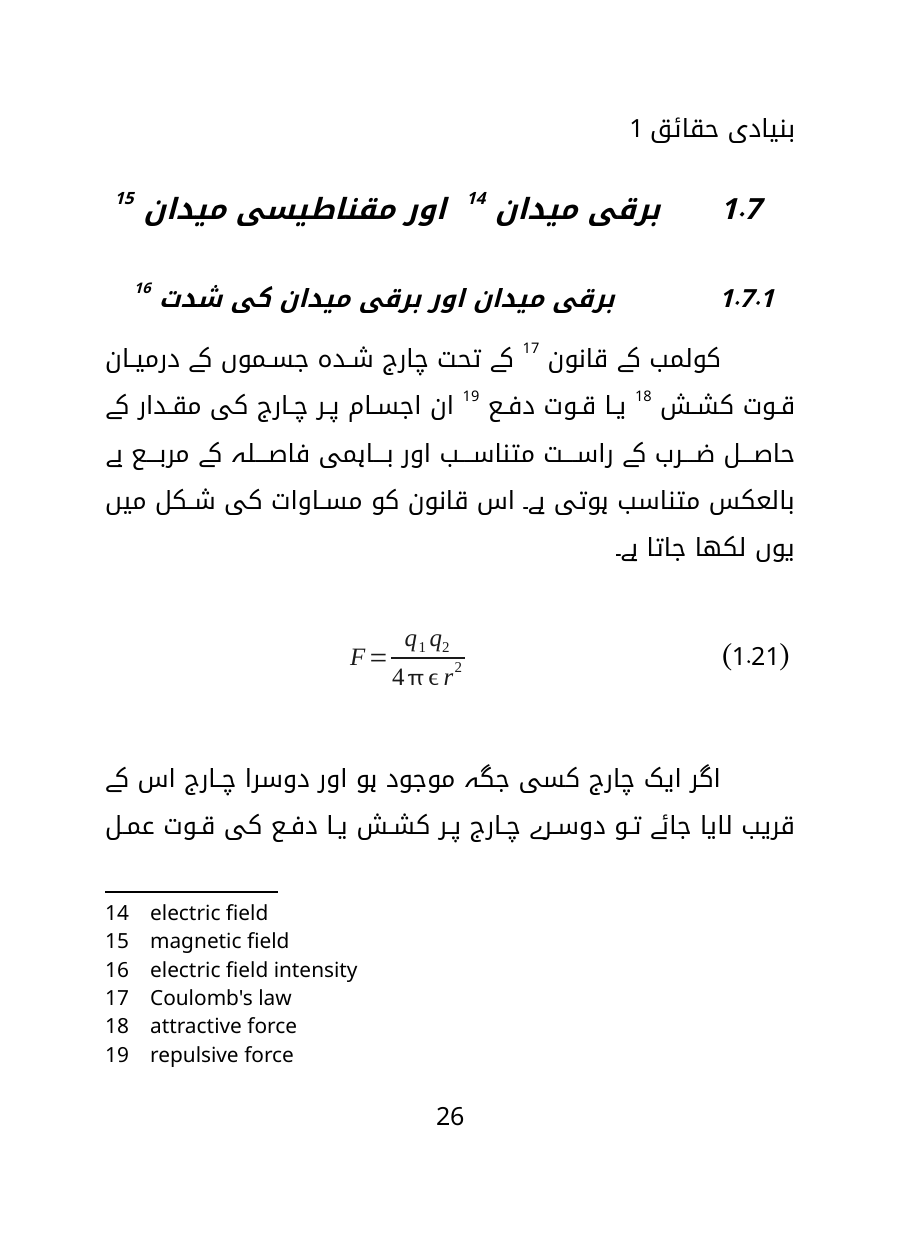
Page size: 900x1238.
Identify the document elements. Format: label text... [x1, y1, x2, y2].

subtitle برقی میدان اور مقناطیسی میدان [105, 182, 720, 238]
text اگر ایک چارج کسی جگہ موجود ہو اور دوسرا چارج اس کے قریب لایا جائے تو دوسرے چارج پر کشش یا دفع کی قوت عمل کرے گی جس کا تعین کولمب کے قانون سے ہوتا ہے۔ اگر دوسرے چارج کو پہلے چارج سے آہستہ آہستہ دور لے جائیں تو قوت کشش یا دفع کم ہوتی جاتی ہے۔ ایک خاص فاصلے کے بعد یہ قوت عملے طور پر صفر ہو جاتی ہے اور دوسرا چارج پہلے چارج کے حلقہ اثر سے باہر ہو جاتا ہے۔ اس حلقہ کے اندر واقع جگہ کو برقی میدان کہا جاتا ہے۔ برقی میدان کسی ایک چارج کی وجہ سے بھی ہو سکتا ہے اور بہت سے چارجوں کی وجہ سے بھی ہو سکتا ہے۔ لہٰذا برقی میدان کی تعریف یوں کی جاتی ہے۔ کسی چارج کے برقی میدان سے مراد چارج کے اِردگرد وہ جگہ ہے جس میں اس کا برقی اثر محسوس کیا جاتا ہے۔ [105, 755, 795, 850]
subtitle برقی میدان اور برقی میدان کی شدت [105, 275, 718, 323]
text کولمب کے قانون کے تحت چارج شدہ جسموں کے درمیان قوت کشش یا قوت دفع ان اجسام پر چارج کی مقدار کے حاصل ضرب کے راست متناسب اور باہمی فاصلہ کے مربع بے بالعکس متناسب ہوتی ہے۔ اس قانون کو مساوات کی شکل میں یوں لکھا جاتا ہے۔ [105, 335, 795, 572]
text repulsive force [105, 1040, 795, 1068]
text attractive force [105, 1012, 795, 1040]
list magnetic field [105, 926, 795, 955]
text Coulomb's law [105, 983, 795, 1012]
list electric field [105, 898, 795, 926]
table_header (1.21) [700, 619, 795, 709]
table_header [105, 619, 700, 709]
list electric field intensity [105, 955, 795, 983]
